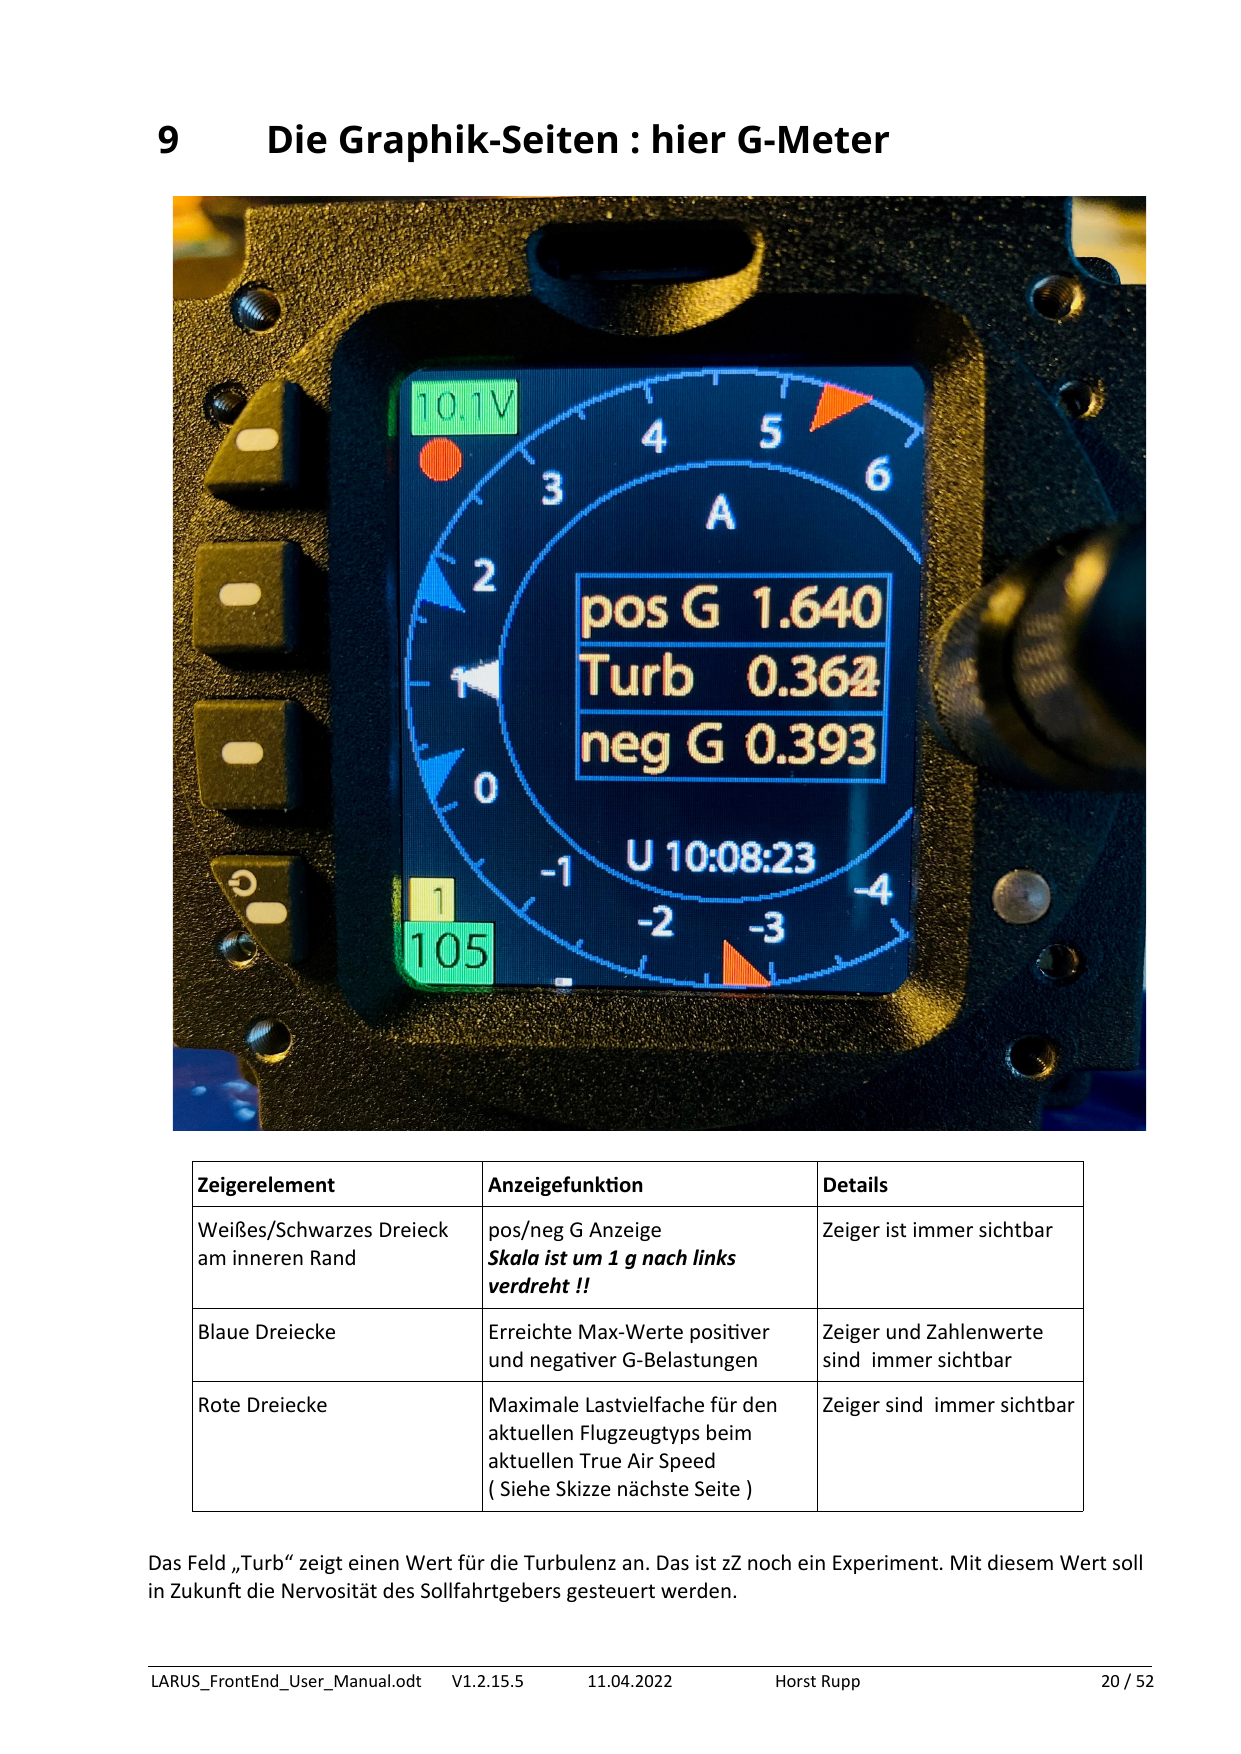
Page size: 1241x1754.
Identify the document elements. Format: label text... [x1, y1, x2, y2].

table_cell Rote Dreiecke [193, 1382, 482, 1511]
table_cell Maximale Lastvielfache für den aktuellen Flugzeugtyps beim aktuellen True Air Speed ( Siehe Skizze nächste Seite ) [483, 1382, 817, 1511]
table_cell Zeiger und Zahlenwerte sind immer sichtbar [818, 1309, 1083, 1381]
picture [172, 196, 1147, 1131]
subtitle Die Graphik-Seiten : hier G-Meter [148, 113, 1128, 165]
table_header Anzeigefunktion [483, 1162, 817, 1206]
table_cell Zeiger sind immer sichtbar [818, 1382, 1083, 1511]
table_cell pos/neg G Anzeige Skala ist um 1 g nach links verdreht !! [483, 1207, 817, 1308]
table_header Zeigerelement [193, 1162, 482, 1206]
table_header Details [818, 1162, 1083, 1206]
table_cell Zeiger ist immer sichtbar [818, 1207, 1083, 1308]
text Das Feld „Turb“ zeigt einen Wert für die Turbulenz an. Das ist zZ noch ein Experiment. Mit diesem Wert soll in Zukunft die Nervosität des Sollfahrtgebers gesteuert werden. [148, 1548, 1152, 1604]
table_cell Weißes/Schwarzes Dreieck am inneren Rand [193, 1207, 482, 1308]
table_cell Erreichte Max-Werte positiver und negativer G-Belastungen [483, 1309, 817, 1381]
table_cell Blaue Dreiecke [193, 1309, 482, 1381]
